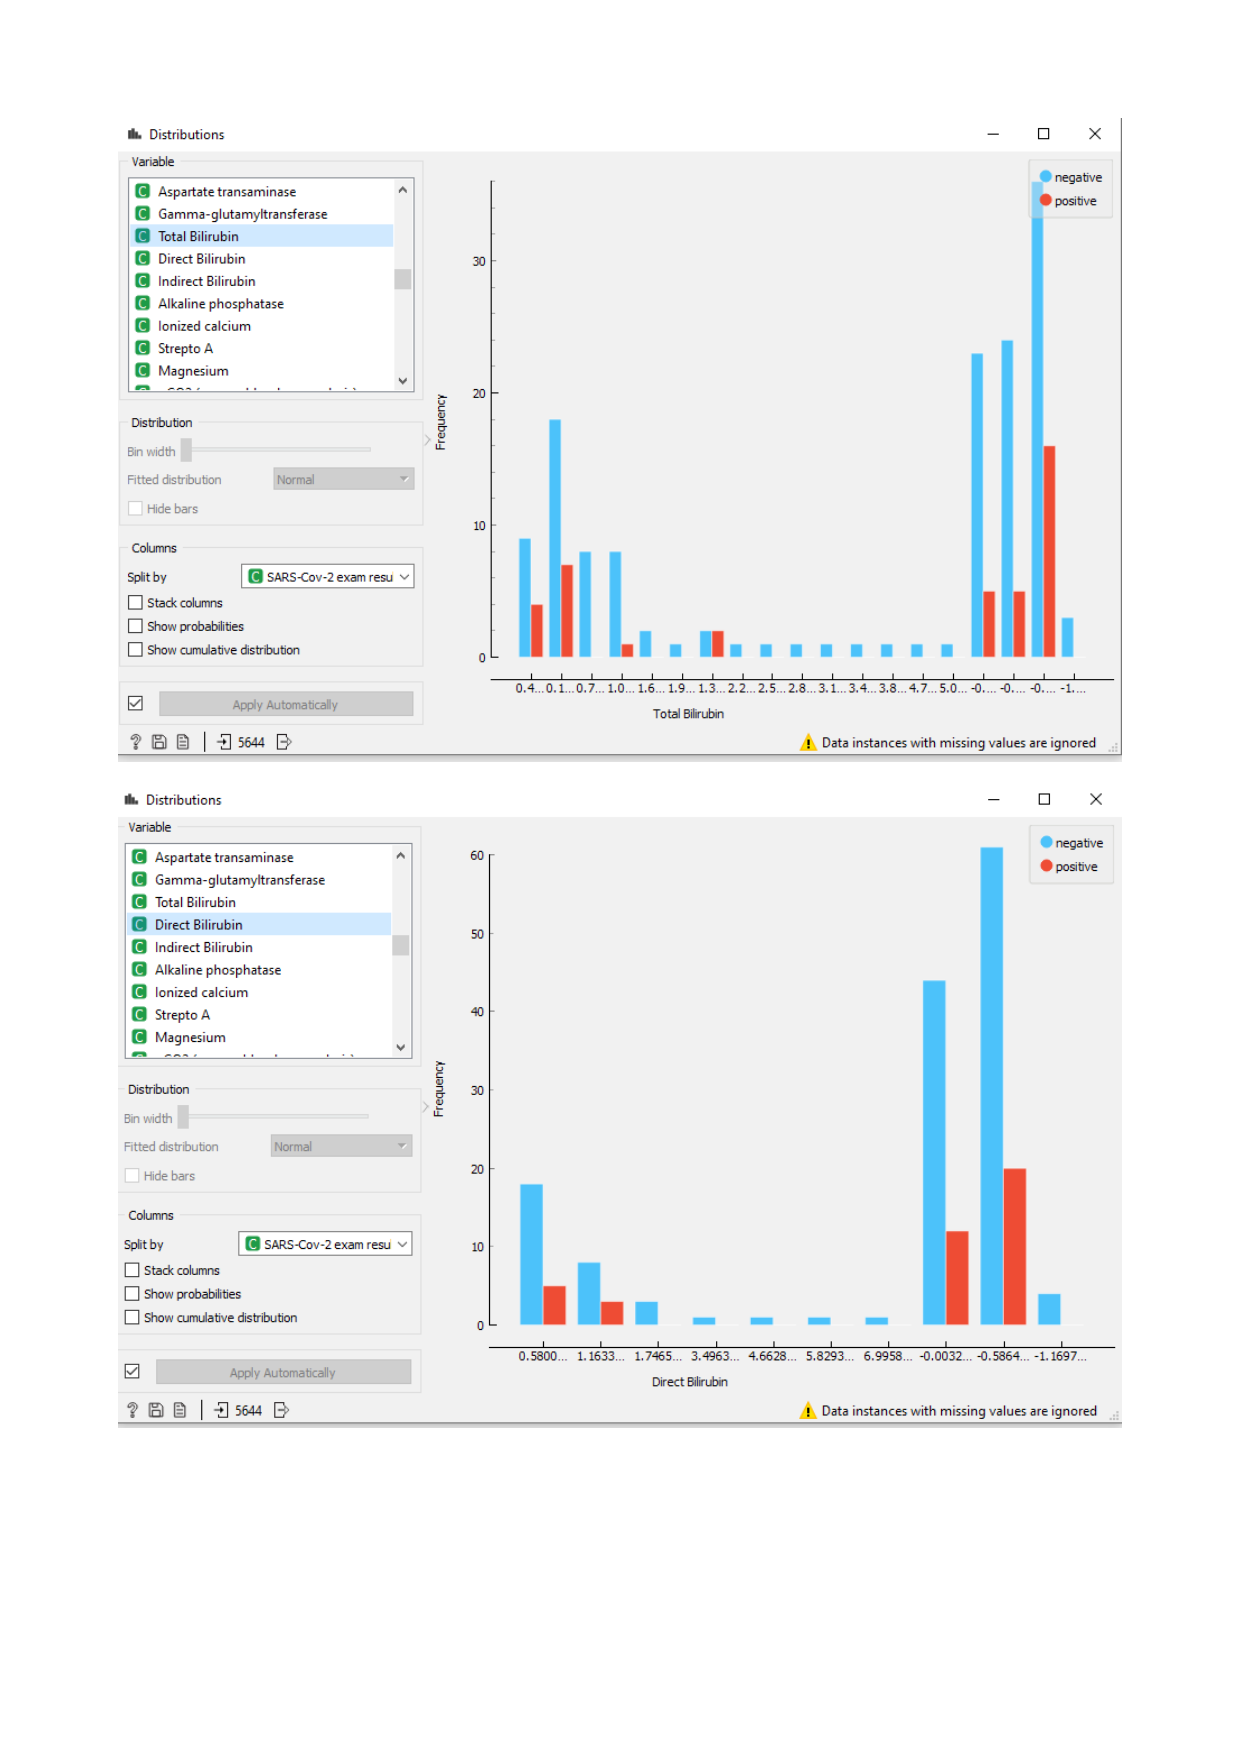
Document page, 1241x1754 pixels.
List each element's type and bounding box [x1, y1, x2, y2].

picture [118, 118, 1122, 762]
picture [118, 789, 1122, 1428]
